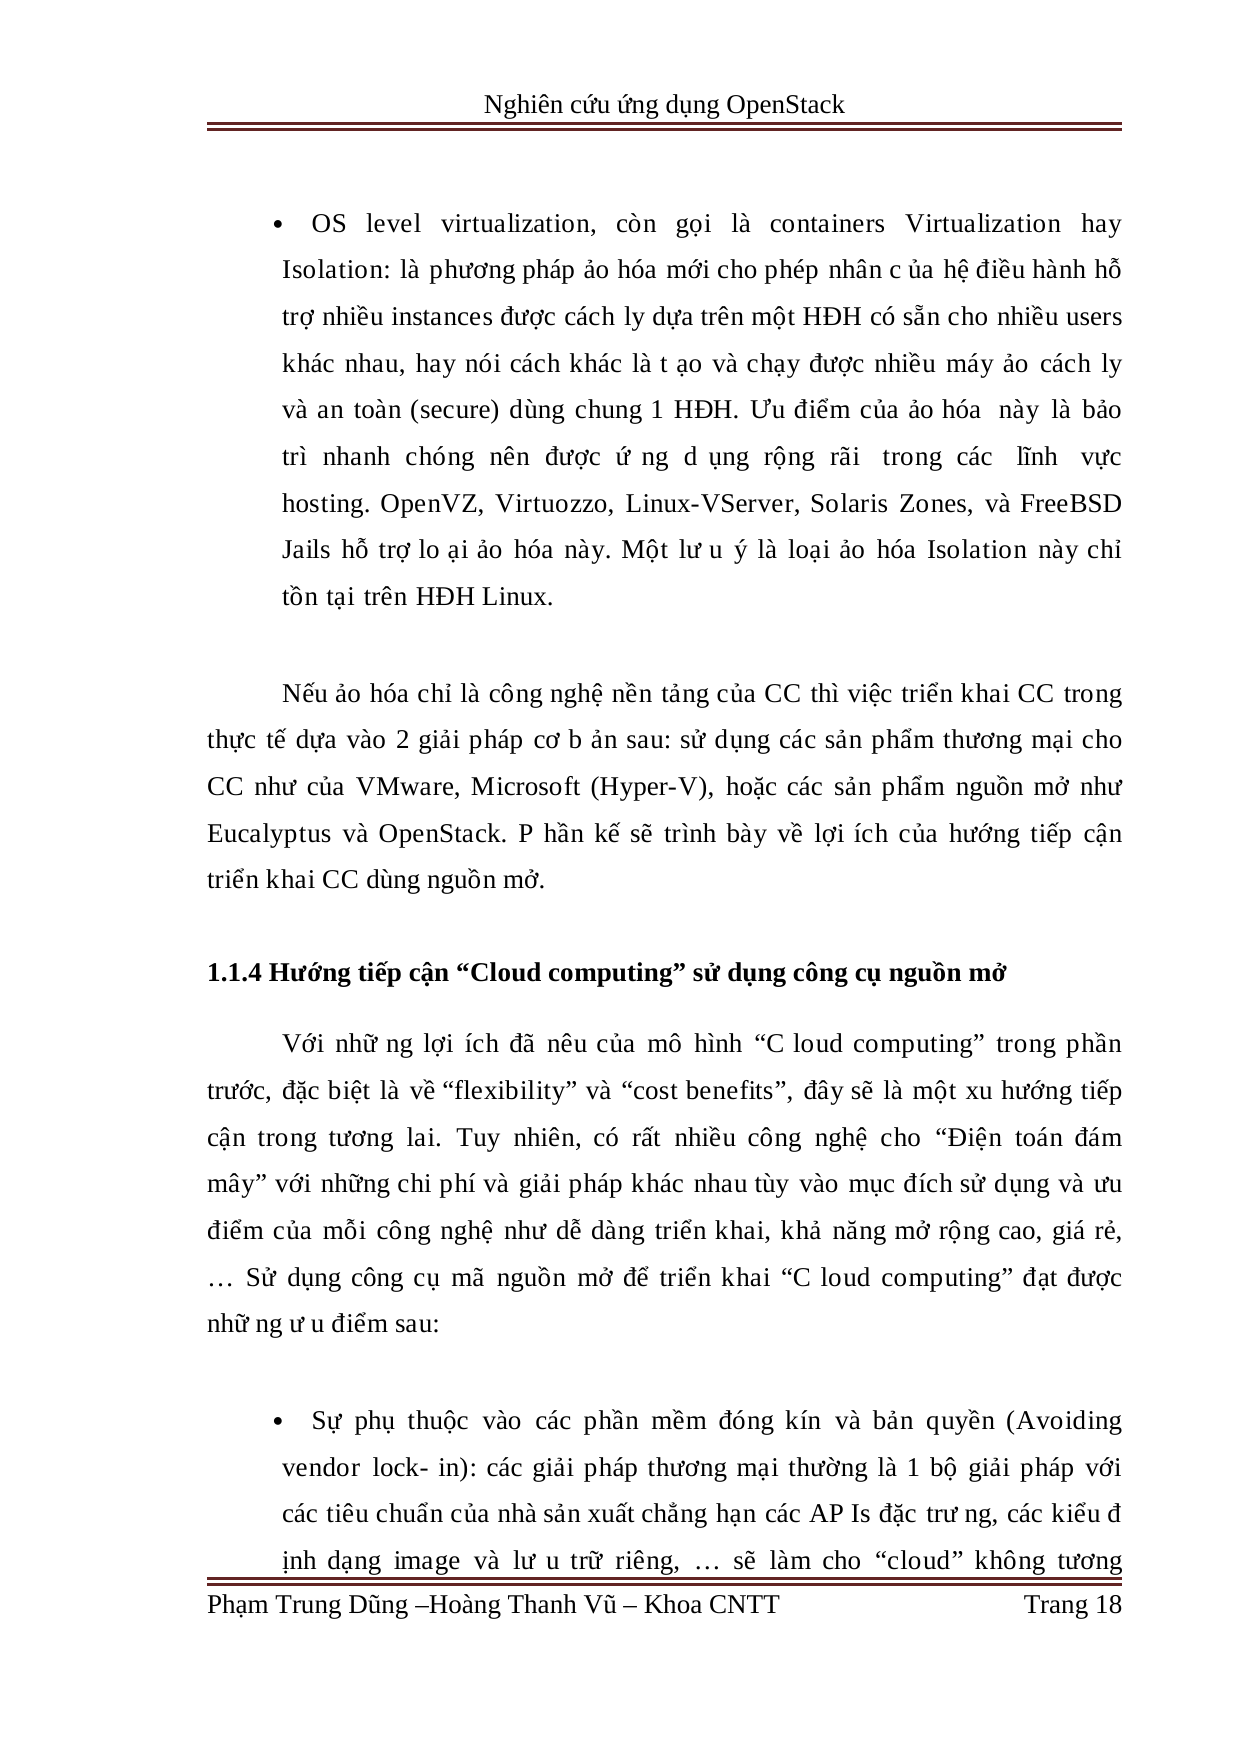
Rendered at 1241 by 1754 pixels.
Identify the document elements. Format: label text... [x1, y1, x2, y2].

list OS level virtualization, còn gọi là containers Virtualization hay Isolation: là phương pháp ảo hóa mới cho phép nhân c ủa hệ điều hành hỗ trợ nhiều instances được cách ly dựa trên một HĐH có sẵn cho nhiều users khác nhau, hay nói cách khác là t ạo và chạy được nhiều máy ảo cách ly và an toàn (secure) dùng chung 1 HĐH. Ưu điểm của ảo hóa này là bảo trì nhanh chóng nên được ứ ng d ụng rộng rãi trong các lĩnh vực hosting. OpenVZ, Virtuozzo, Linux-VServer, Solaris Zones, và FreeBSD Jails hỗ trợ lo ại ảo hóa này. Một lư u ý là loại ảo hóa Isolation này chỉ tồn tại trên HĐH Linux. [244, 207, 1122, 611]
subtitle 1.1.4 Hướng tiếp cận “Cloud computing” sử dụng công cụ nguồn mở [207, 956, 1122, 987]
text Với nhữ ng lợi ích đã nêu của mô hình “C loud computing” trong phần trước, đặc biệt là về “flexibility” và “cost benefits”, đây sẽ là một xu hướng tiếp cận trong tương lai. Tuy nhiên, có rất nhiều công nghệ cho “Điện toán đám mây” với những chi phí và giải pháp khác nhau tùy vào mục đích sử dụng và ưu điểm của mỗi công nghệ như dễ dàng triển khai, khả năng mở rộng cao, giá rẻ, … Sử dụng công cụ mã nguồn mở để triển khai “C loud computing” đạt được nhữ ng ư u điểm sau: [207, 1028, 1122, 1339]
list Sự phụ thuộc vào các phần mềm đóng kín và bản quyền (Avoiding vendor lock- in): các giải pháp thương mại thường là 1 bộ giải pháp với các tiêu chuẩn của nhà sản xuất chẳng hạn các AP Is đặc trư ng, các kiểu đ ịnh dạng image và lư u trữ riêng, … sẽ làm cho “cloud” không tương [244, 1404, 1122, 1575]
text Nếu ảo hóa chỉ là công nghệ nền tảng của CC thì việc triển khai CC trong thực tế dựa vào 2 giải pháp cơ b ản sau: sử dụng các sản phẩm thương mại cho CC như của VMware, Microsoft (Hyper-V), hoặc các sản phẩm nguồn mở như Eucalyptus và OpenStack. P hần kế sẽ trình bày về lợi ích của hướng tiếp cận triển khai CC dùng nguồn mở. [207, 677, 1122, 894]
